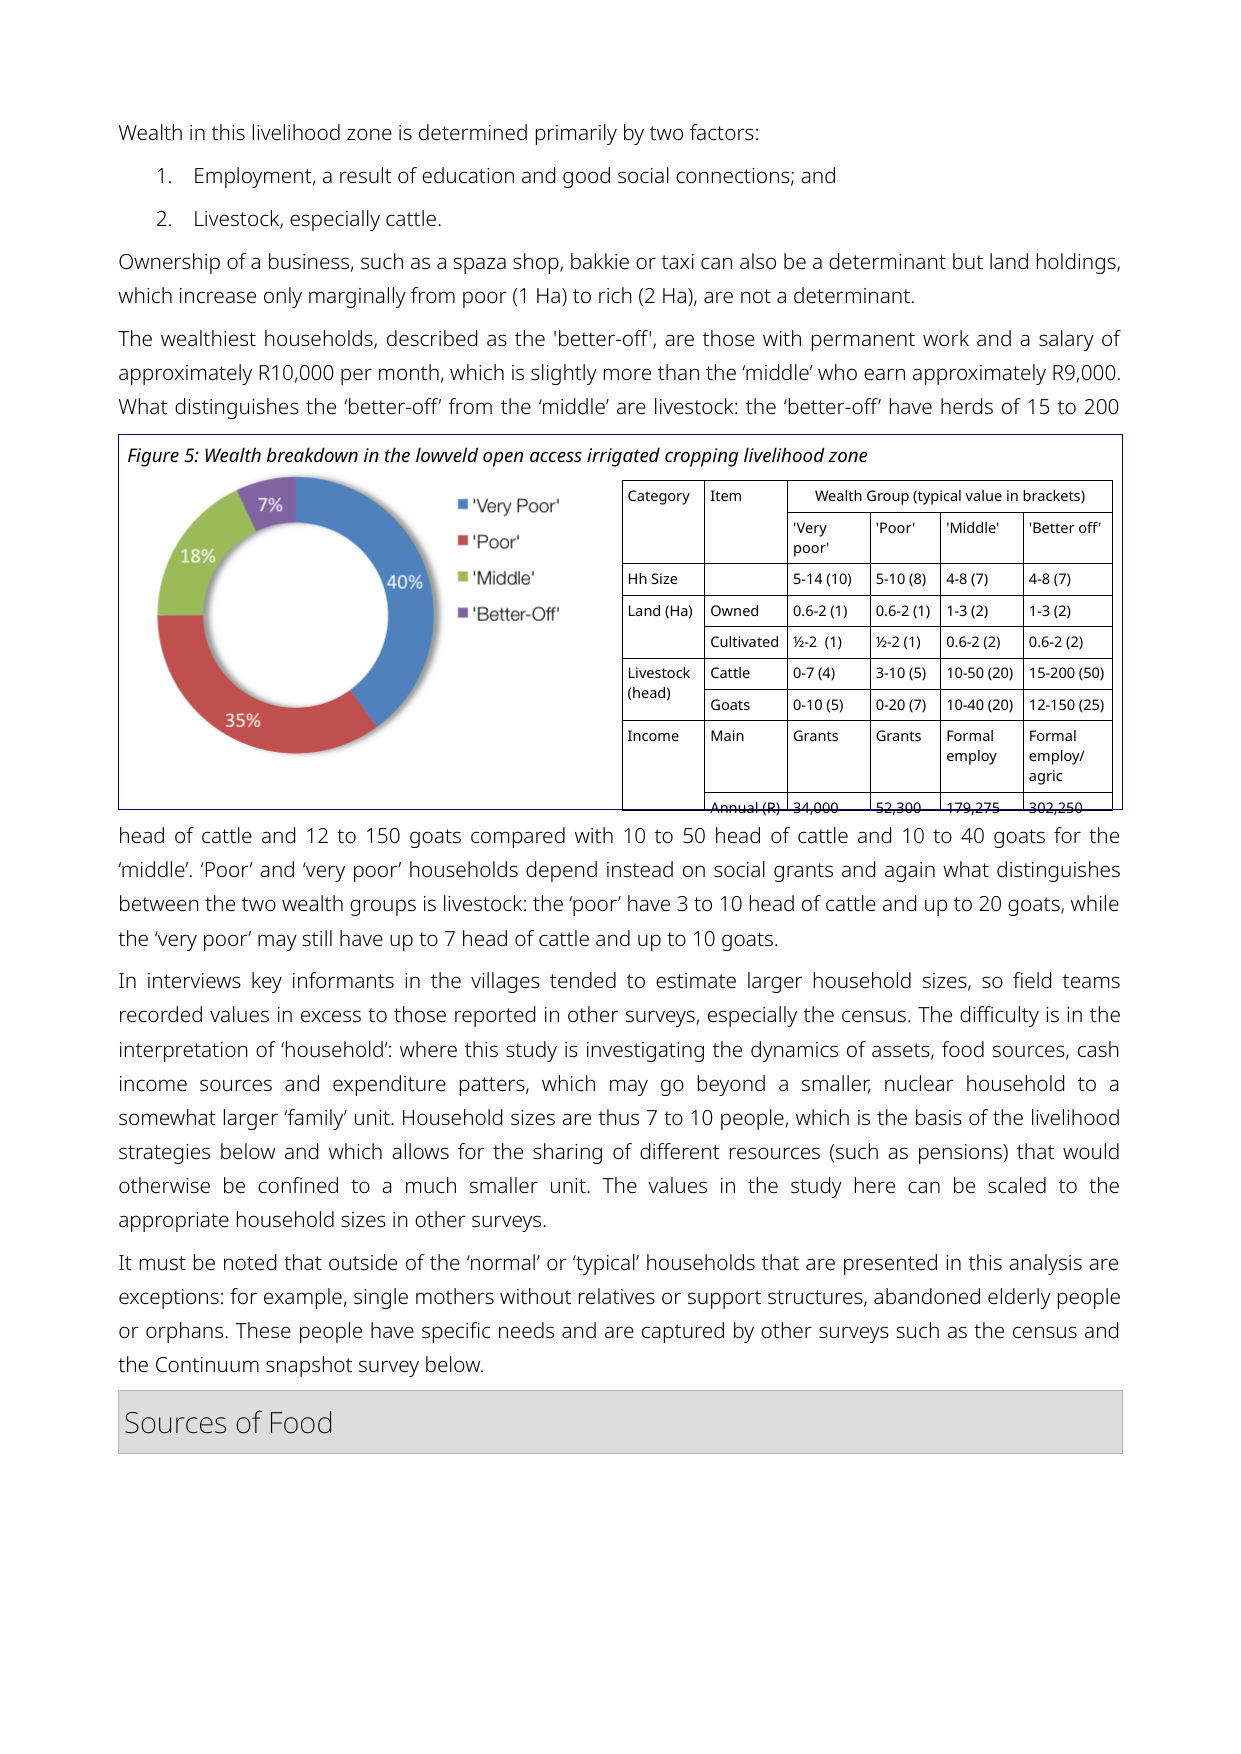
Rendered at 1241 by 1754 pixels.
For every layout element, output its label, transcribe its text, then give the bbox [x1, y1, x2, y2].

table_cell 0.6-2 (1) [871, 596, 940, 626]
table_cell 1-3 (2) [1024, 596, 1112, 626]
table_cell 'Better off' [1024, 513, 1112, 563]
table_cell 0.6-2 (1) [788, 596, 870, 626]
table_cell 3-10 (5) [871, 659, 940, 689]
table_cell 0-7 (4) [788, 659, 870, 689]
table_cell Livestock (head) [623, 659, 704, 720]
text The wealthiest households, described as the 'better-off', are those with permanent work and a salary of approximately R10,000 per month, which is slightly more than the ‘middle’ who earn approximately R9,000. What distinguishes the ‘better-off’ from the ‘middle’ are livestock: the ‘better-off’ have herds of 15 to 200 head of cattle and 12 to 150 goats compared with 10 to 50 head of cattle and 10 to 40 goats for the ‘middle’. ‘Poor’ and ‘very poor’ households depend instead on social grants and again what distinguishes between the two wealth groups is livestock: the ‘poor’ have 3 to 10 head of cattle and up to 20 goats, while the ‘very poor’ may still have up to 7 head of cattle and up to 10 goats. [118, 810, 1122, 952]
table_cell 0.6-2 (2) [1024, 627, 1112, 657]
table_cell Grants [871, 721, 940, 792]
picture [127, 471, 602, 762]
table_cell ½-2 (1) [871, 627, 940, 657]
table_cell Goats [705, 690, 787, 720]
list Employment, a result of education and good social connections; and [156, 161, 1122, 189]
table_header Category [623, 481, 704, 563]
table_cell 15-200 (50) [1024, 659, 1112, 689]
table_cell Grants [788, 721, 870, 792]
table_cell Main [705, 721, 787, 792]
text Figure 5: Wealth breakdown in the lowveld open access irrigated cropping livelihood zone [127, 442, 1113, 468]
table_cell Land (Ha) [623, 596, 704, 657]
table_cell 4-8 (7) [1024, 564, 1112, 594]
text Ownership of a business, such as a spaza shop, bakkie or taxi can also be a determinant but land holdings, which increase only marginally from poor (1 Ha) to rich (2 Ha), are not a determinant. [118, 247, 1122, 309]
table_cell 'Middle' [941, 513, 1023, 563]
table_header Item [705, 481, 787, 563]
table_cell 0-10 (5) [788, 690, 870, 720]
table_cell 10-50 (20) [941, 659, 1023, 689]
table_cell 'Very poor' [788, 513, 870, 563]
table_cell Cattle [705, 659, 787, 689]
table_header Sources of Food [119, 1391, 1122, 1453]
table_cell Hh Size [623, 564, 704, 594]
table_cell Income [623, 721, 704, 809]
text The wealthiest households, described as the 'better-off', are those with permanent work and a salary of approximately R10,000 per month, which is slightly more than the ‘middle’ who earn approximately R9,000. What distinguishes the ‘better-off’ from the ‘middle’ are livestock: the ‘better-off’ have herds of 15 to 200 head of cattle and 12 to 150 goats compared with 10 to 50 head of cattle and 10 to 40 goats for the ‘middle’. ‘Poor’ and ‘very poor’ households depend instead on social grants and again what distinguishes between the two wealth groups is livestock: the ‘poor’ have 3 to 10 head of cattle and up to 20 goats, while the ‘very poor’ may still have up to 7 head of cattle and up to 10 goats. [119, 435, 1122, 809]
table_cell Formal employ [941, 721, 1023, 792]
text In interviews key informants in the villages tended to estimate larger household sizes, so field teams recorded values in excess to those reported in other surveys, especially the census. The difficulty is in the interpretation of ‘household’: where this study is investigating the dynamics of assets, food sources, cash income sources and expenditure patters, which may go beyond a smaller, nuclear household to a somewhat larger ‘family’ unit. Household sizes are thus 7 to 10 people, which is the basis of the livelihood strategies below and which allows for the sharing of different resources (such as pensions) that would otherwise be confined to a much smaller unit. The values in the study here can be scaled to the appropriate household sizes in other surveys. [118, 967, 1122, 1233]
table_cell Formal employ/ agric [1024, 721, 1112, 792]
table_cell 4-8 (7) [941, 564, 1023, 594]
list Livestock, especially cattle. [156, 204, 1122, 232]
table_cell 302,250 [1024, 793, 1112, 809]
text Wealth in this livelihood zone is determined primarily by two factors: [118, 118, 1122, 147]
table_cell 34,000 [788, 793, 870, 809]
table_cell Owned [705, 596, 787, 626]
table_cell 5-10 (8) [871, 564, 940, 594]
table_cell 10-40 (20) [941, 690, 1023, 720]
table_cell 5-14 (10) [788, 564, 870, 594]
text The wealthiest households, described as the 'better-off', are those with permanent work and a salary of approximately R10,000 per month, which is slightly more than the ‘middle’ who earn approximately R9,000. What distinguishes the ‘better-off’ from the ‘middle’ are livestock: the ‘better-off’ have herds of 15 to 200 head of cattle and 12 to 150 goats compared with 10 to 50 head of cattle and 10 to 40 goats for the ‘middle’. ‘Poor’ and ‘very poor’ households depend instead on social grants and again what distinguishes between the two wealth groups is livestock: the ‘poor’ have 3 to 10 head of cattle and up to 20 goats, while the ‘very poor’ may still have up to 7 head of cattle and up to 10 goats. [118, 324, 1122, 434]
table_cell [705, 564, 787, 594]
table_cell 1-3 (2) [941, 596, 1023, 626]
table_cell 179,275 [941, 793, 1023, 809]
table_cell 'Poor' [871, 513, 940, 563]
table_cell Annual (R) [705, 793, 787, 809]
table_header Wealth Group (typical value in brackets) [788, 481, 1112, 512]
table_cell Cultivated [705, 627, 787, 657]
table_cell 0-20 (7) [871, 690, 940, 720]
table_cell 12-150 (25) [1024, 690, 1112, 720]
text It must be noted that outside of the ‘normal’ or ‘typical’ households that are presented in this analysis are exceptions: for example, single mothers without relatives or support structures, abandoned elderly people or orphans. These people have specific needs and are captured by other surveys such as the census and the Continuum snapshot survey below. [118, 1248, 1122, 1378]
table_cell 52,300 [871, 793, 940, 809]
table_cell 0.6-2 (2) [941, 627, 1023, 657]
table_cell ½-2 (1) [788, 627, 870, 657]
